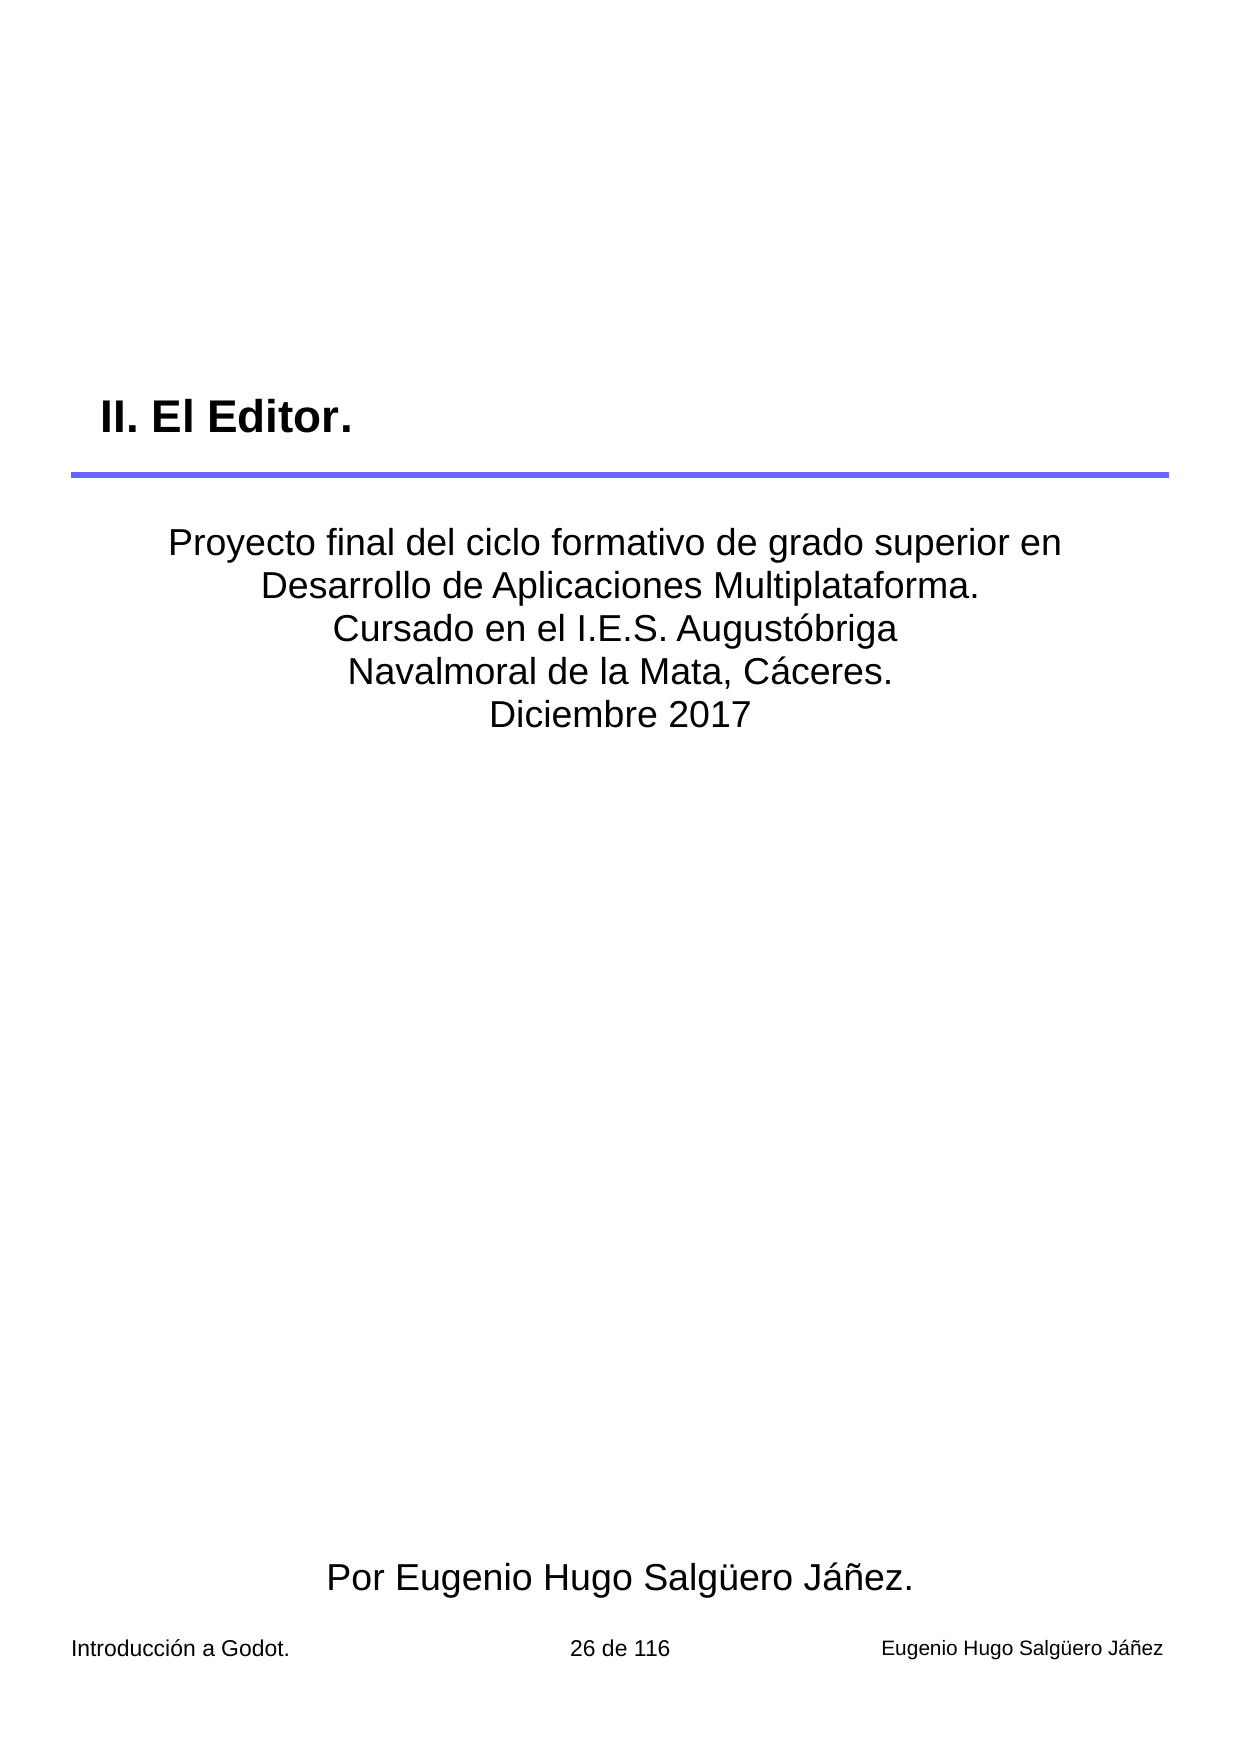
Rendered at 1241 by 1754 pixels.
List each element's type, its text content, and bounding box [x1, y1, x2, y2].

subtitle Proyecto final del ciclo formativo de grado superior en Desarrollo de Aplicaciones Multiplataforma. [71, 520, 1169, 606]
title El Editor. [71, 360, 1169, 472]
subtitle Por Eugenio Hugo Salgüero Jáñez. [71, 1555, 1169, 1598]
subtitle Navalmoral de la Mata, Cáceres. [71, 649, 1169, 693]
subtitle Cursado en el I.E.S. Augustóbriga [71, 606, 1169, 649]
subtitle Diciembre 2017 [71, 693, 1169, 736]
